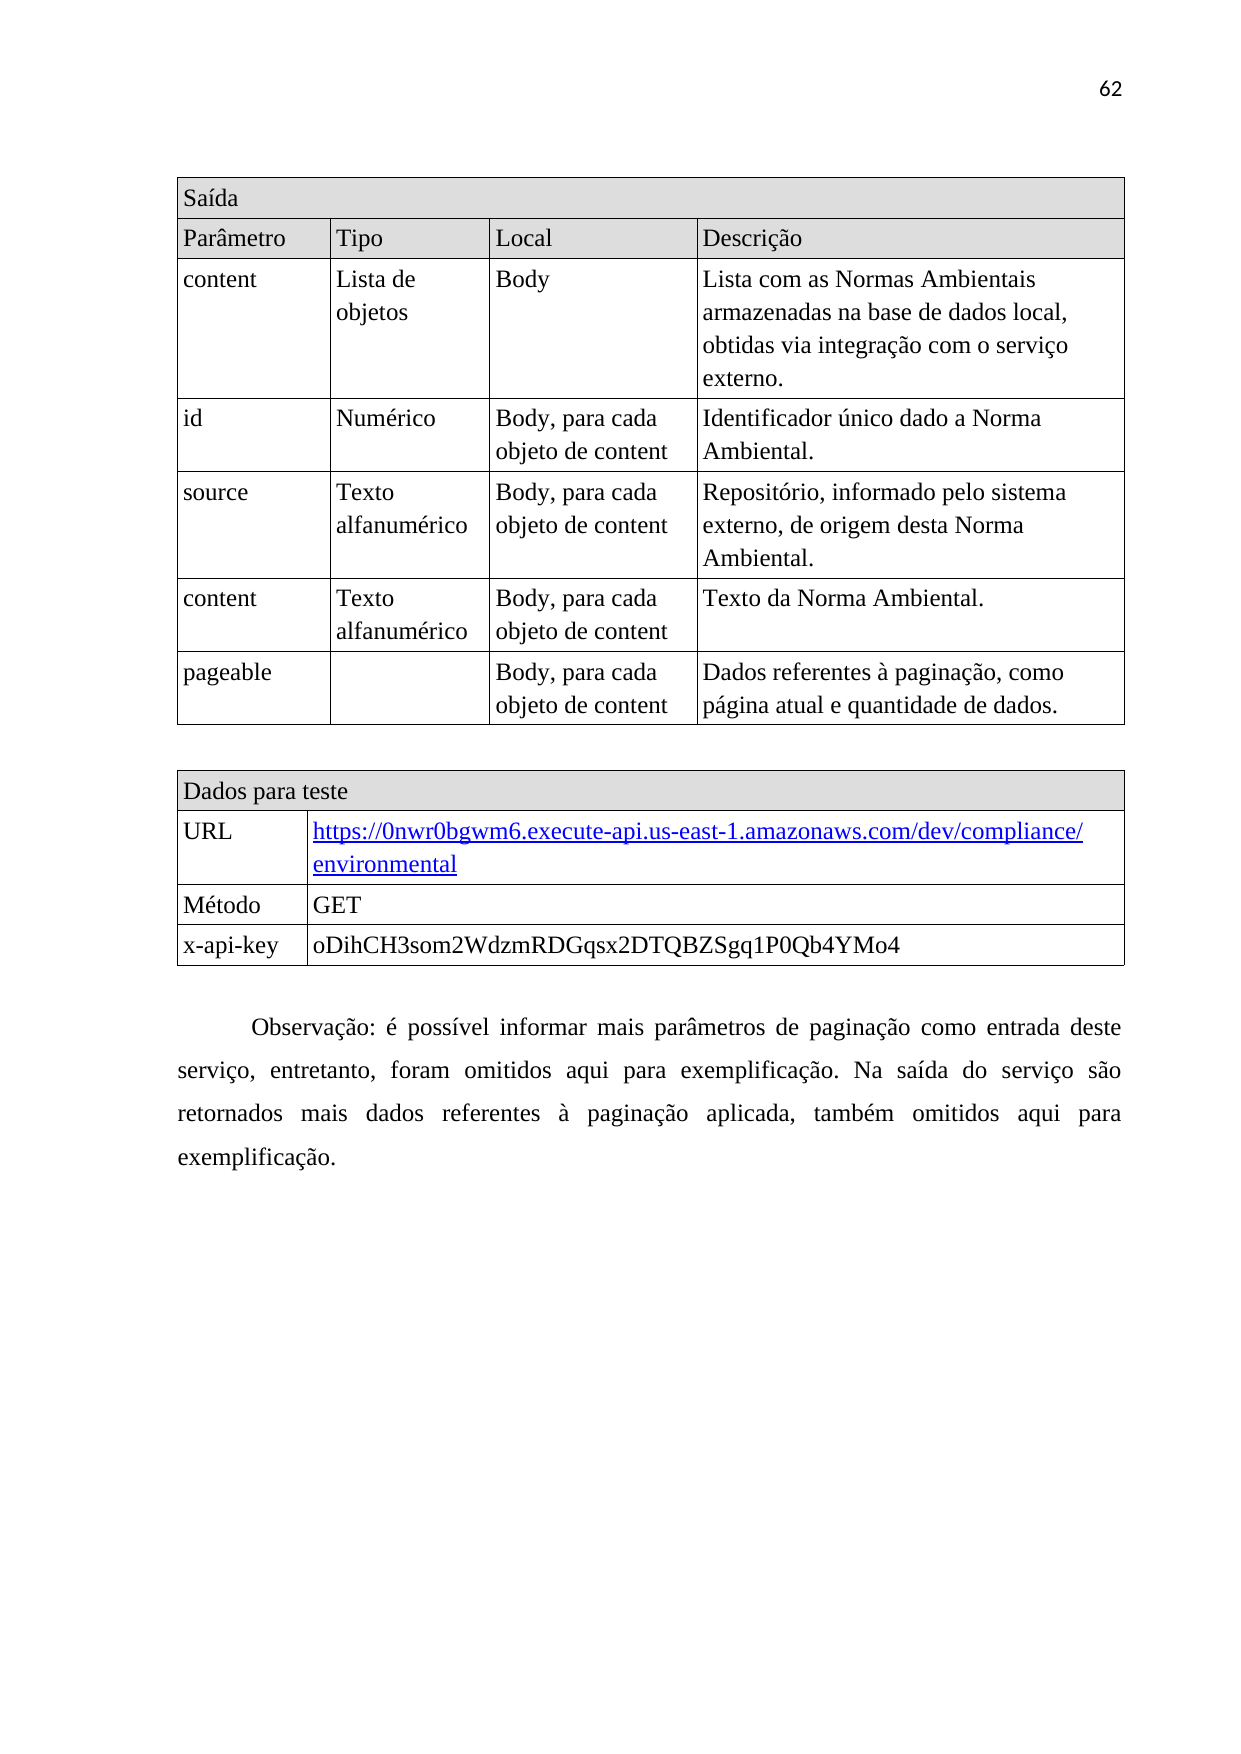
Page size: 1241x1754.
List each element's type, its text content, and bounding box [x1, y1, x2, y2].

table_cell oDihCH3som2WdzmRDGqsx2DTQBZSgq1P0Qb4YMo4 [308, 925, 1124, 965]
table_cell Texto da Norma Ambiental. [698, 579, 1124, 651]
table_cell Lista de objetos [331, 259, 489, 397]
table_cell Tipo [331, 219, 489, 258]
table_cell Método [178, 885, 307, 924]
table_cell URL [178, 811, 307, 884]
table_cell Dados referentes à paginação, como página atual e quantidade de dados. [698, 652, 1124, 724]
table_cell [331, 652, 489, 724]
table_cell Identificador único dado a Norma Ambiental. [698, 399, 1124, 471]
table_cell source [178, 472, 330, 577]
table_cell pageable [178, 652, 330, 724]
table_cell Texto alfanumérico [331, 472, 489, 577]
table_cell Body, para cada objeto de content [490, 472, 697, 577]
table_cell content [178, 259, 330, 397]
table_cell Descrição [698, 219, 1124, 258]
table_cell Body, para cada objeto de content [490, 579, 697, 651]
text Observação: é possível informar mais parâmetros de paginação como entrada deste serviço, entretanto, foram omitidos aqui para exemplificação. Na saída do serviço são retornados mais dados referentes à paginação aplicada, também omitidos aqui para exemplificação. [177, 1012, 1122, 1170]
table_header Dados para teste [178, 771, 1124, 810]
table_cell Body [490, 259, 697, 397]
table_cell https://0nwr0bgwm6.execute-api.us-east-1.amazonaws.com/dev/compliance/environmental [308, 811, 1124, 884]
table_cell Repositório, informado pelo sistema externo, de origem desta Norma Ambiental. [698, 472, 1124, 577]
table_cell Numérico [331, 399, 489, 471]
table_cell id [178, 399, 330, 471]
table_header Saída [178, 178, 1124, 218]
table_cell content [178, 579, 330, 651]
table_cell Parâmetro [178, 219, 330, 258]
table_cell Texto alfanumérico [331, 579, 489, 651]
table_cell GET [308, 885, 1124, 924]
table_cell Lista com as Normas Ambientais armazenadas na base de dados local, obtidas via integração com o serviço externo. [698, 259, 1124, 397]
table_cell Local [490, 219, 697, 258]
table_cell x-api-key [178, 925, 307, 965]
table_cell Body, para cada objeto de content [490, 652, 697, 724]
table_cell Body, para cada objeto de content [490, 399, 697, 471]
